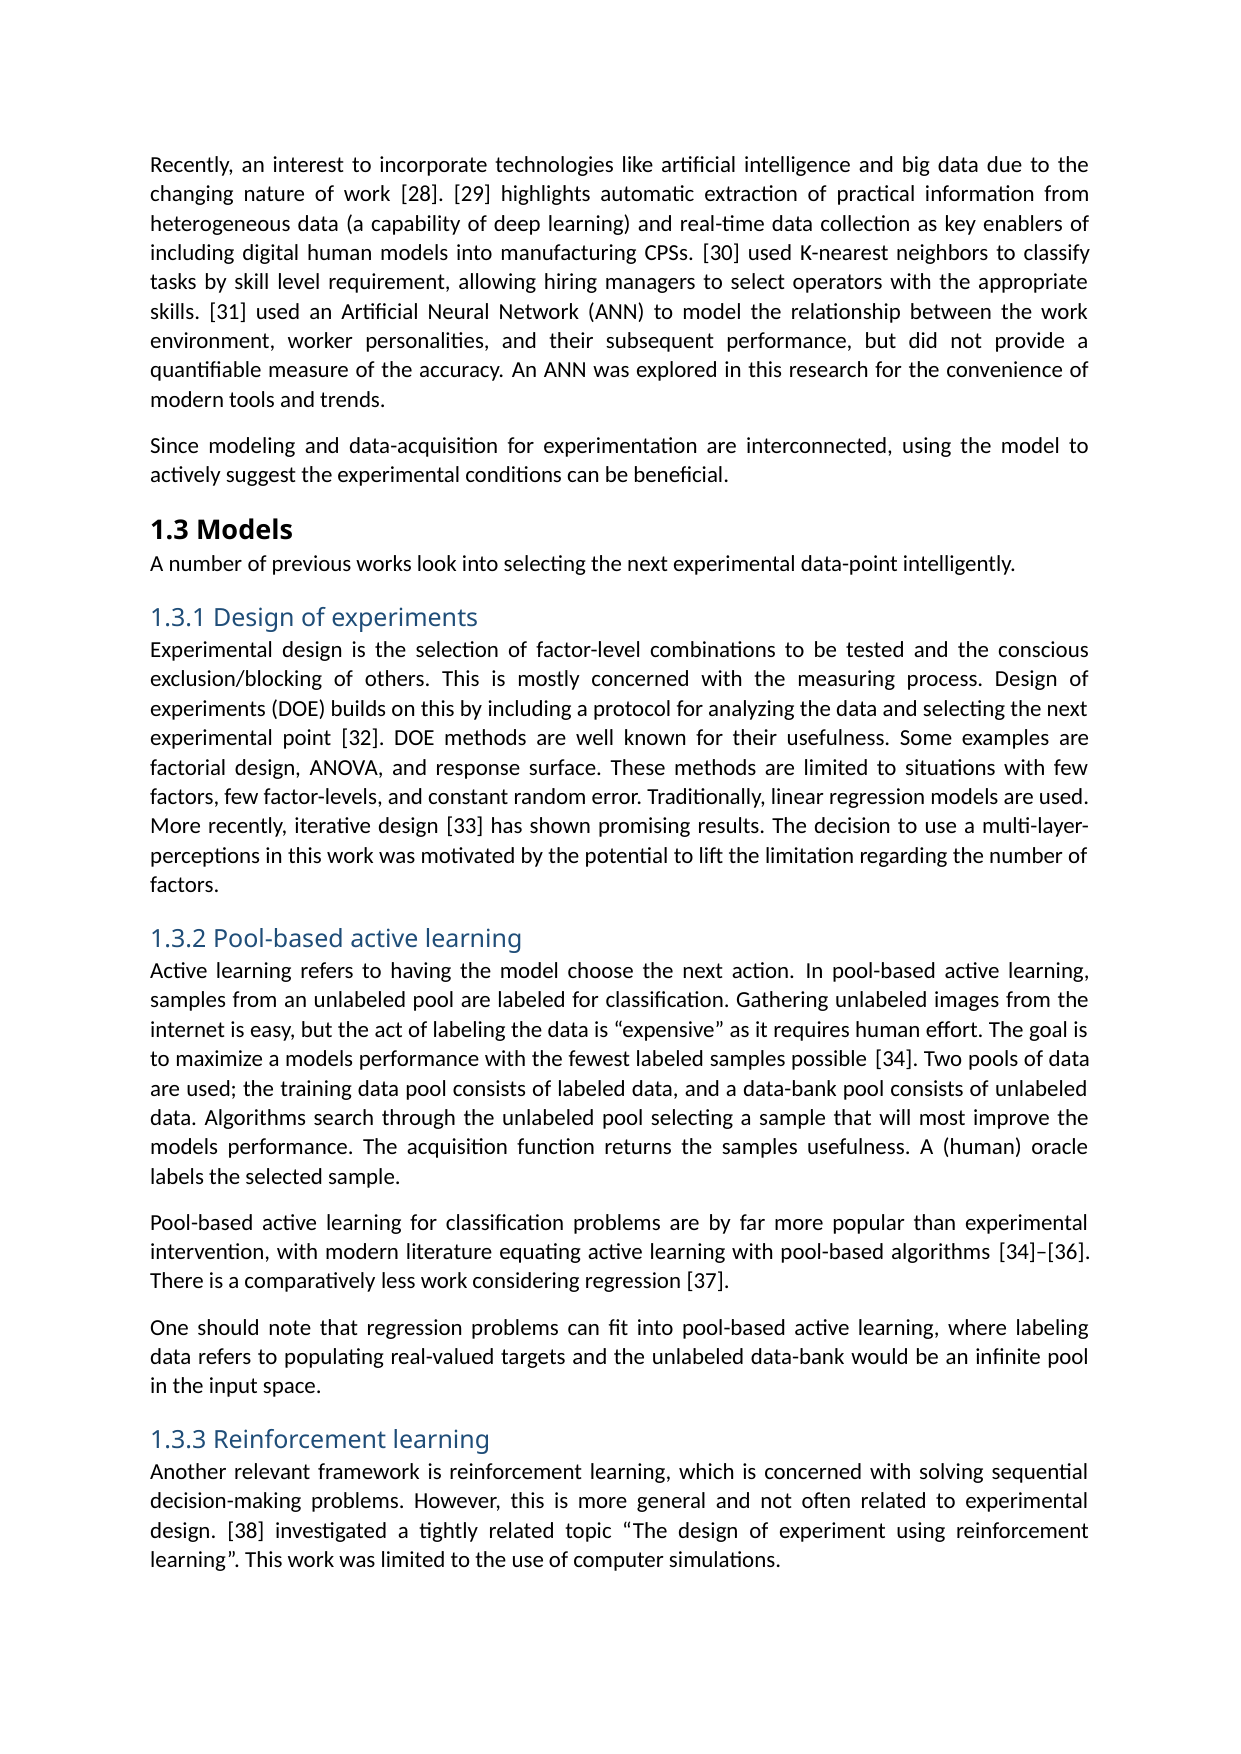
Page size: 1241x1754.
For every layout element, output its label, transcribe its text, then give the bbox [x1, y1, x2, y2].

text Since modeling and data-acquisition for experimentation are interconnected, using the model to actively suggest the experimental conditions can be beneficial. [150, 431, 1090, 488]
text Recently, an interest to incorporate technologies like artificial intelligence and big data due to the changing nature of work [28]⁠. [29]⁠ highlights automatic extraction of practical information from heterogeneous data (a capability of deep learning) and real-time data collection as key enablers of including digital human models into manufacturing CPSs. [30]⁠ used K-nearest neighbors to classify tasks by skill level requirement, allowing hiring managers to select operators with the appropriate skills. [31]⁠ used an Artificial Neural Network (ANN) to model the relationship between the work environment, worker personalities, and their subsequent performance, but did not provide a quantifiable measure of the accuracy. An ANN was explored in this research for the convenience of modern tools and trends. [150, 150, 1090, 413]
subtitle Design of experiments [150, 599, 1090, 633]
subtitle Models [150, 511, 1090, 547]
text Active learning refers to having the model choose the next action. In pool-based active learning, samples from an unlabeled pool are labeled for classification. Gathering unlabeled images from the internet is easy, but the act of labeling the data is “expensive” as it requires human effort. The goal is to maximize a models performance with the fewest labeled samples possible [34]⁠. Two pools of data are used; the training data pool consists of labeled data, and a data-bank pool consists of unlabeled data. Algorithms search through the unlabeled pool selecting a sample that will most improve the models performance. The acquisition function returns the samples usefulness. A (human) oracle labels the selected sample. [150, 956, 1090, 1190]
text Another relevant framework is reinforcement learning, which is concerned with solving sequential decision-making problems. However, this is more general and not often related to experimental design. [38]⁠ investigated a tightly related topic “The design of experiment using reinforcement learning”. This work was limited to the use of computer simulations. [150, 1457, 1090, 1573]
text Pool-based active learning for classification problems are by far more popular than experimental intervention, with modern literature equating active learning with pool-based algorithms [34]–[36]. There is a comparatively less work considering regression [37]⁠. [150, 1208, 1090, 1294]
text A number of previous works look into selecting the next experimental data-point intelligently. [150, 549, 1090, 577]
subtitle Pool-based active learning [150, 920, 1090, 954]
subtitle Reinforcement learning [150, 1422, 1090, 1456]
text Experimental design is the selection of factor-level combinations to be tested and the conscious exclusion/blocking of others. This is mostly concerned with the measuring process. Design of experiments (DOE) builds on this by including a protocol for analyzing the data and selecting the next experimental point [32]⁠. DOE methods are well known for their usefulness. Some examples are factorial design, ANOVA, and response surface. These methods are limited to situations with few factors, few factor-levels, and constant random error. Traditionally, linear regression models are used. More recently, iterative design [33]⁠ has shown promising results. The decision to use a multi-layer-perceptions in this work was motivated by the potential to lift the limitation regarding the number of factors. [150, 635, 1090, 898]
text One should note that regression problems can fit into pool-based active learning, where labeling data refers to populating real-valued targets and the unlabeled data-bank would be an infinite pool in the input space. [150, 1313, 1090, 1399]
